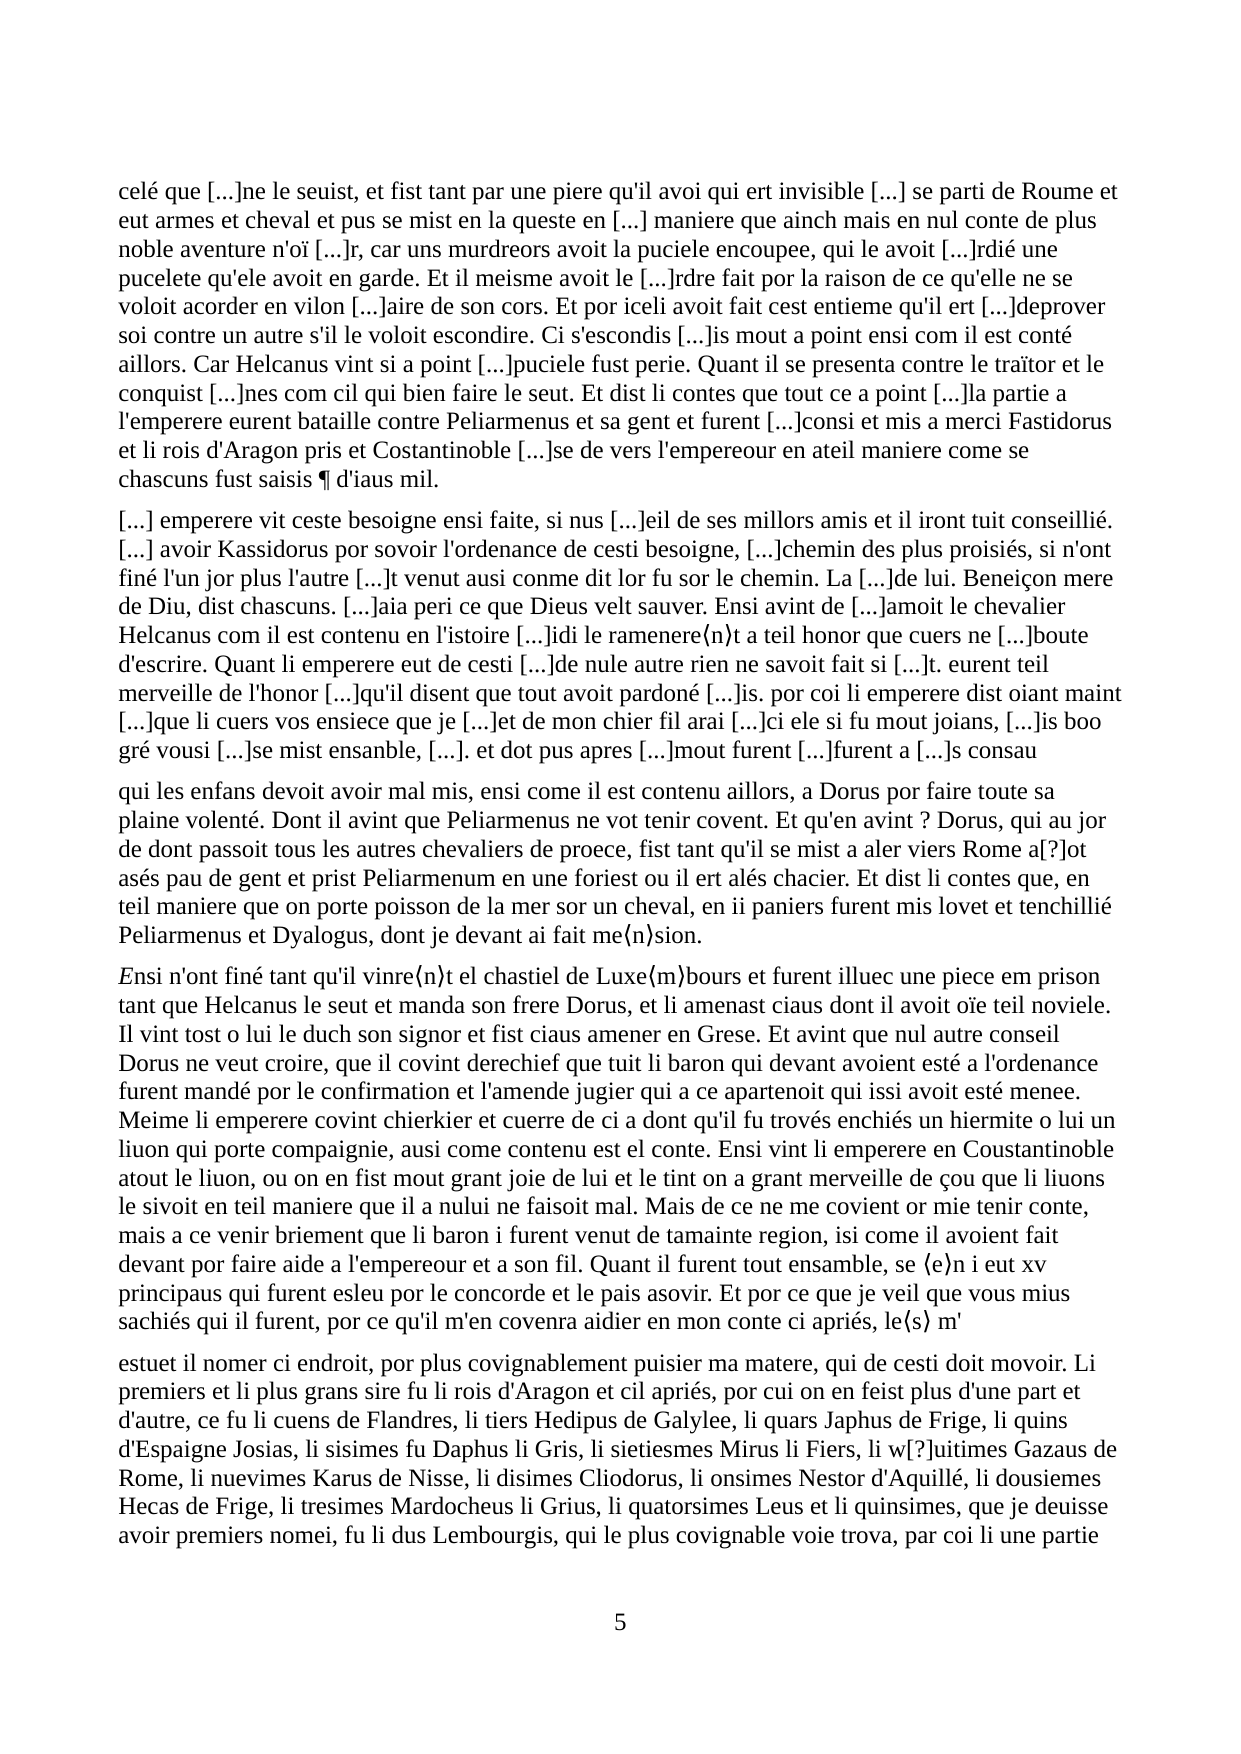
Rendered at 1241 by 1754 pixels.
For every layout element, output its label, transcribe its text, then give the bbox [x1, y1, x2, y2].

text estuet il nomer ci endroit, por plus covignablement puisier ma matere, qui de cesti doit movoir. Li premiers et li plus grans sire fu li rois d'Aragon et cil apriés, por cui on en feist plus d'une part et d'autre, ce fu li cuens de Flandres, li tiers Hedipus de Galylee, li quars Japhus de Frige, li quins d'Espaigne Josias, li sisimes fu Daphus li Gris, li sietiesmes Mirus li Fiers, li w[?]uitimes Gazaus de Rome, li nuevimes Karus de Nisse, li disimes Cliodorus, li onsimes Nestor d'Aquillé, li dousiemes Hecas de Frige, li tresimes Mardocheus li Grius, li quatorsimes Leus et li quinsimes, que je deuisse avoir premiers nomei, fu li dus Lembourgis, qui le plus covignable voie trova, par coi li une partie et li autre furent grant tans ensamble bo [118, 1261, 1122, 1491]
text in ami. Si ne veil ore mie faire une longue devise car aillors est contenu et jou el ai a entendre, si veil venir a ce que li emperere covint par sa volenté et a le requeste des damoisiaus deseure dis que il repairast a Rome a l'empereris Fastige, qui a merveille ert bone dame et de grant se⟨n⟩s aornee. Dont il avint que apriés toutes ces choses devant dites et faites, tuit li baron qui a ceste concorde furent s'en vinrent [Note: à vérifier le "n"] ariere por plus honoreement faire l'asamblee. Por coi il n'avint onques si grant joie en Rome come il avint de cestui afaire, si me veil ore a ce metre que je ci endroit face fin de ma rechapitulation et entre en ma matere, dont jou ai fait mension en mon prologue devant, et comence ici endroit mon livre. [118, 1504, 1122, 1561]
text il eut guerpi ensi come jou ai dit desus. Novieles en sont venues a son frere qui maintenant seut quel part elle verti. Dont envoia a [...]mie et enquist de li noviele a l'un lés et a l'autre, et ne peut iestre celé que [...]ne le seuist, et fist tant par une piere qu'il avoi qui ert invisible [...] se parti de Roume et eut armes et cheval et pus se mist en la queste en [...] maniere que ainch mais en nul conte de plus noble aventure n'oï [...]r, car uns murdreors avoit la puciele encoupee, qui le avoit [...]rdié une pucelete qu'ele avoit en garde. Et il meisme avoit le [...]rdre fait por la raison de ce qu'elle ne se voloit acorder en vilon [...]aire de son cors. Et por iceli avoit fait cest entieme qu'il ert [...]deprover soi contre un autre s'il le voloit escondire. Ci s'escondis [...]is mout a point ensi com il est conté aillors. Car Helcanus vint si a point [...]puciele fust perie. Quant il se presenta contre le traïtor et le conquist [...]nes com cil qui bien faire le seut. Et dist li contes que tout ce a point [...]la partie a l'emperere eurent bataille contre Peliarmenus et sa gent et furent [...]consi et mis a merci Fastidorus et li rois d'Aragon pris et Costantinoble [...]se de vers l'empereour en ateil maniere come se chascuns fust saisis ¶ d'iaus mil. [118, 176, 1122, 406]
text [...] emperere vit ceste besoigne ensi faite, si nus [...]eil de ses millors amis et il iront tuit conseillié. [...] avoir Kassidorus por sovoir l'ordenance de cesti besoigne, [...]chemin des plus proisiés, si n'ont finé l'un jor plus l'autre [...]t venut ausi conme dit lor fu sor le chemin. La [...]de lui. Beneiçon mere de Diu, dist chascuns. [...]aia peri ce que Dieus velt sauver. Ensi avint de [...]amoit le chevalier Helcanus com il est contenu en l'istoire [...]idi le ramenere⟨n⟩t a teil honor que cuers ne [...]boute d'escrire. Quant li emperere eut de cesti [...]de nule autre rien ne savoit fait si [...]t. eurent teil merveille de l'honor [...]qu'il disent que tout avoit pardoné [...]is. por coi li emperere dist oiant maint [...]que li cuers vos ensiece que je [...]et de mon chier fil arai [...]ci ele si fu mout joians, [...]is boo gré vousi [...]se mist ensanble, [...]. et dot pus apres [...]mout furent [...]furent a [...]s consau [118, 419, 1122, 678]
text Ensi n'ont finé tant qu'il vinre⟨n⟩t el chastiel de Luxe⟨m⟩bours et furent illuec une piece em prison tant que Helcanus le seut et manda son frere Dorus, et li amenast ciaus dont il avoit oïe teil noviele. Il vint tost o lui le duch son signor et fist ciaus amener en Grese. Et avint que nul autre conseil Dorus ne veut croire, que il covint derechief que tuit li baron qui devant avoient esté a l'ordenance furent mandé por le confirmation et l'amende jugier qui a ce apartenoit qui issi avoit esté menee. Meime li emperere covint chierkier et cuerre de ci a dont qu'il fu trovés enchiés un hiermite o lui un liuon qui porte compaignie, ausi come contenu est el conte. Ensi vint li emperere en Coustantinoble atout le liuon, ou on en fist mout grant joie de lui et le tint on a grant merveille de çou que li liuons le sivoit en teil maniere que il a nului ne faisoit mal. Mais de ce ne me covient or mie tenir conte, mais a ce venir briement que li baron i furent venut de tamainte region, isi come il avoient fait devant por faire aide a l'empereour et a son fil. Quant il furent tout ensamble, se ⟨e⟩n i eut xv principaus qui furent esleu por le concorde et le pais asovir. Et por ce que je veil que vous mius sachiés qui il furent, por ce qu'il m'en covenra aidier en mon conte ci apriés, le⟨s⟩ m' [118, 875, 1122, 1249]
text qui les enfans devoit avoir mal mis, ensi come il est contenu aillors, a Dorus por faire toute sa plaine volenté. Dont il avint que Peliarmenus ne vot tenir covent. Et qu'en avint ? Dorus, qui au jor de dont passoit tous les autres chevaliers de proece, fist tant qu'il se mist a aler viers Rome a[?]ot asés pau de gent et prist Peliarmenum en une foriest ou il ert alés chacier. Et dist li contes que, en teil maniere que on porte poisson de la mer sor un cheval, en ii paniers furent mis lovet et tenchillié Peliarmenus et Dyalogus, dont je devant ai fait me⟨n⟩sion. [118, 690, 1122, 863]
